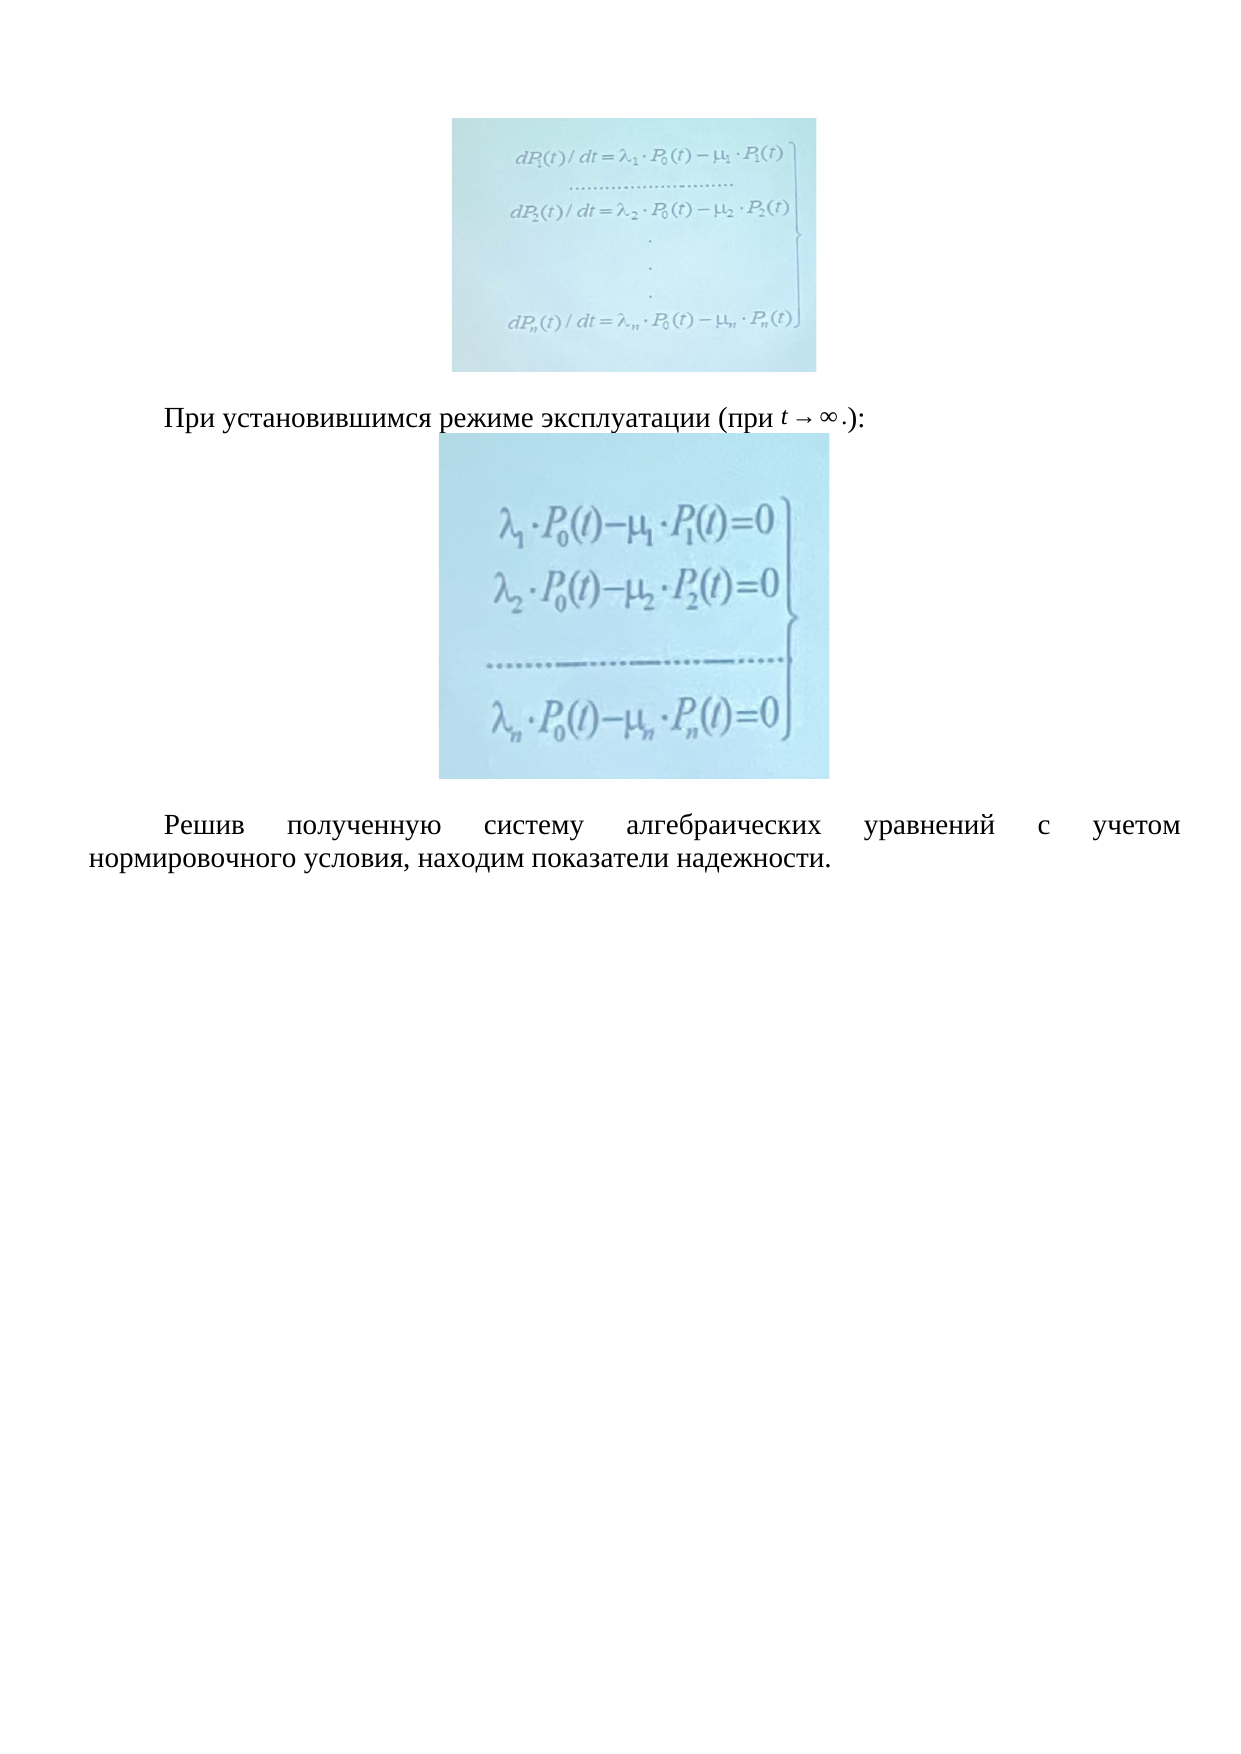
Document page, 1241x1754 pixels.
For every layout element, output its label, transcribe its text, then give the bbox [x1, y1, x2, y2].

text При установившимся режиме эксплуатации (при ): [164, 400, 1181, 433]
text Решив полученную систему алгебраических уравнений с учетом нормировочного условия, находим показатели надежности. [89, 807, 1181, 874]
picture [438, 433, 830, 779]
picture [451, 118, 817, 372]
